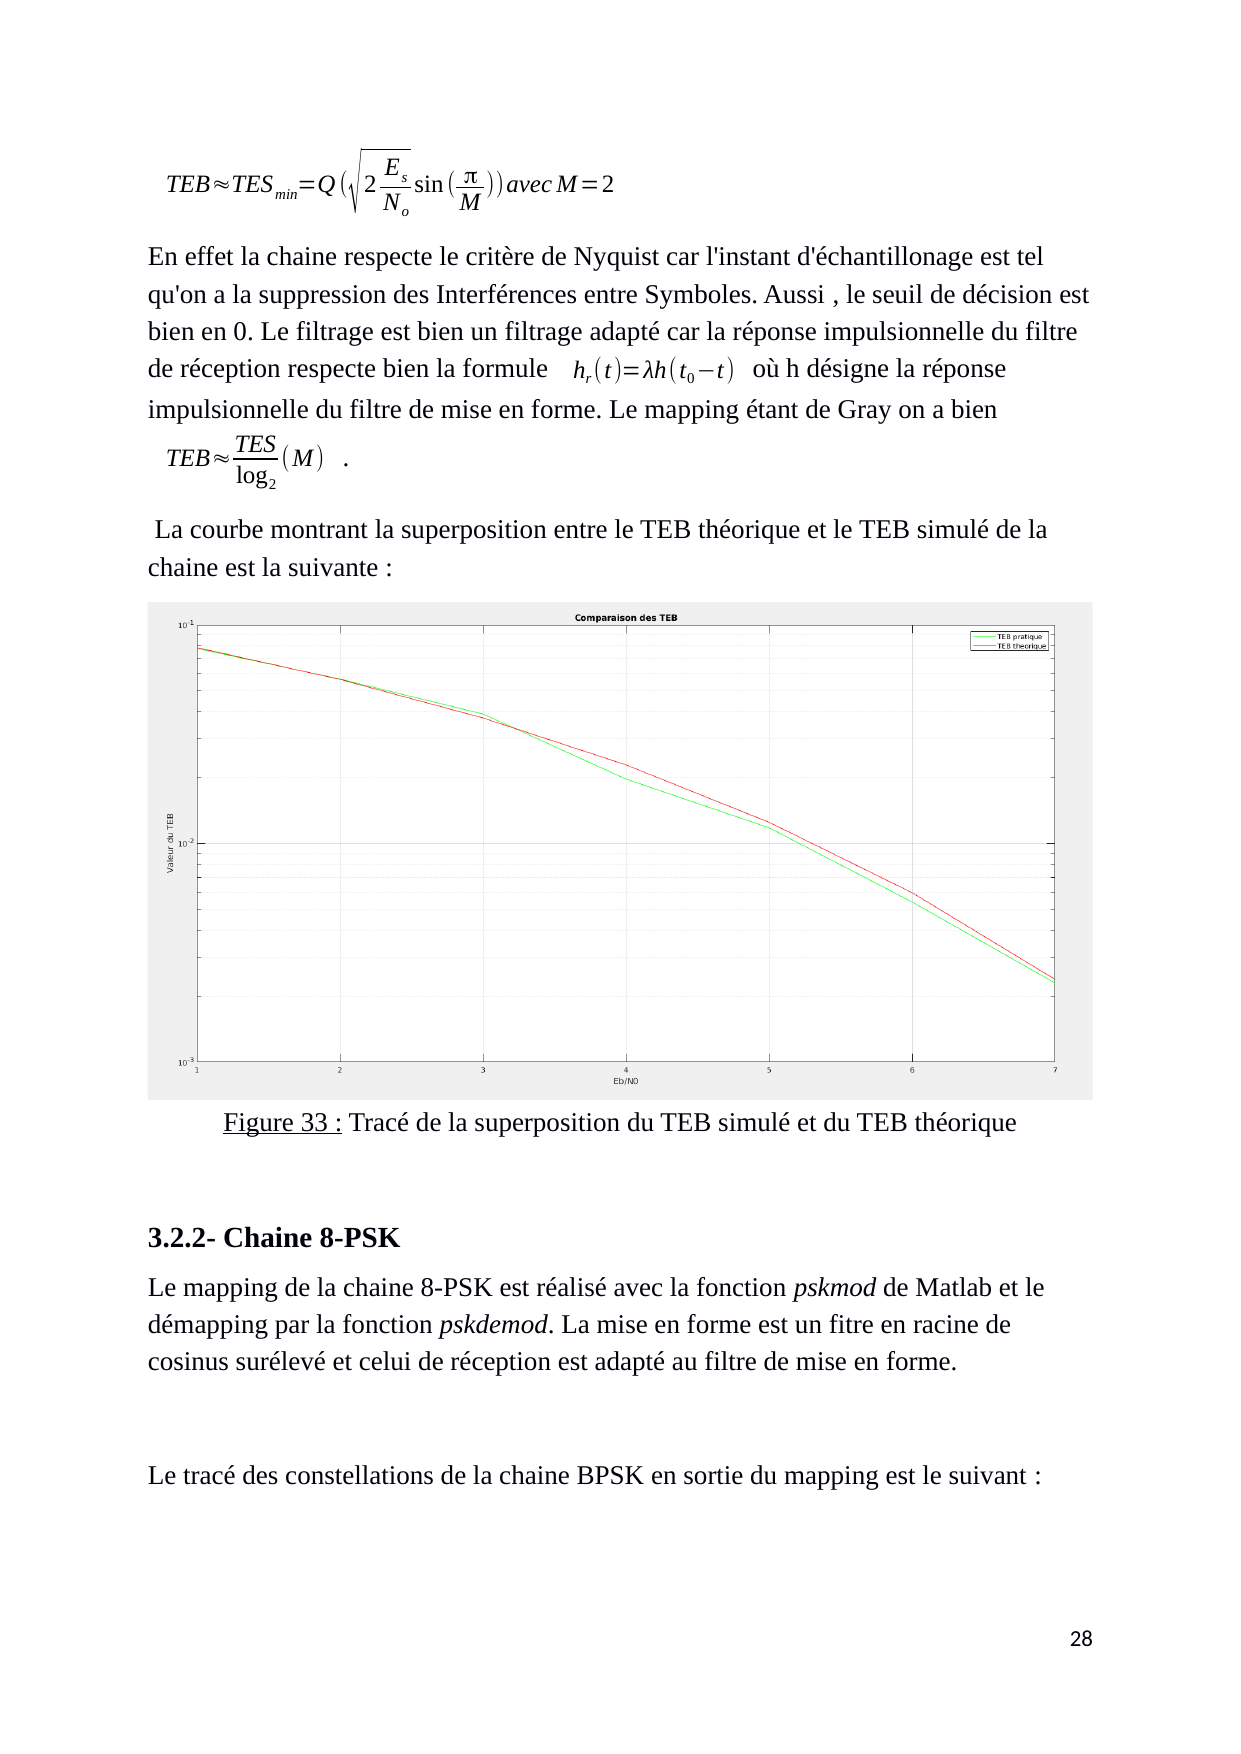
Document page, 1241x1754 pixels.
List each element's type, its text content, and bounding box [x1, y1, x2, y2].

text En effet la chaine respecte le critère de Nyquist car l'instant d'échantillonage est tel qu'on a la suppression des Interférences entre Symboles. Aussi , le seuil de décision est bien en 0. Le filtrage est bien un filtrage adapté car la réponse impulsionnelle du filtre de réception respecte bien la formule où h désigne la réponse impulsionnelle du filtre de mise en forme. Le mapping étant de Gray on a bien . [148, 241, 1093, 493]
text Le mapping de la chaine 8-PSK est réalisé avec la fonction pskmod de Matlab et le démapping par la fonction pskdemod. La mise en forme est un fitre en racine de cosinus surélevé et celui de réception est adapté au filtre de mise en forme. [148, 1271, 1093, 1377]
text Figure 33 : Tracé de la superposition du TEB simulé et du TEB théorique [148, 1100, 1093, 1137]
picture [147, 602, 1093, 1100]
text Le tracé des constellations de la chaine BPSK en sortie du mapping est le suivant : [148, 1459, 1093, 1490]
text La courbe montrant la superposition entre le TEB théorique et le TEB simulé de la chaine est la suivante : [148, 514, 1093, 582]
subtitle 3.2.2- Chaine 8-PSK [148, 1220, 1093, 1253]
